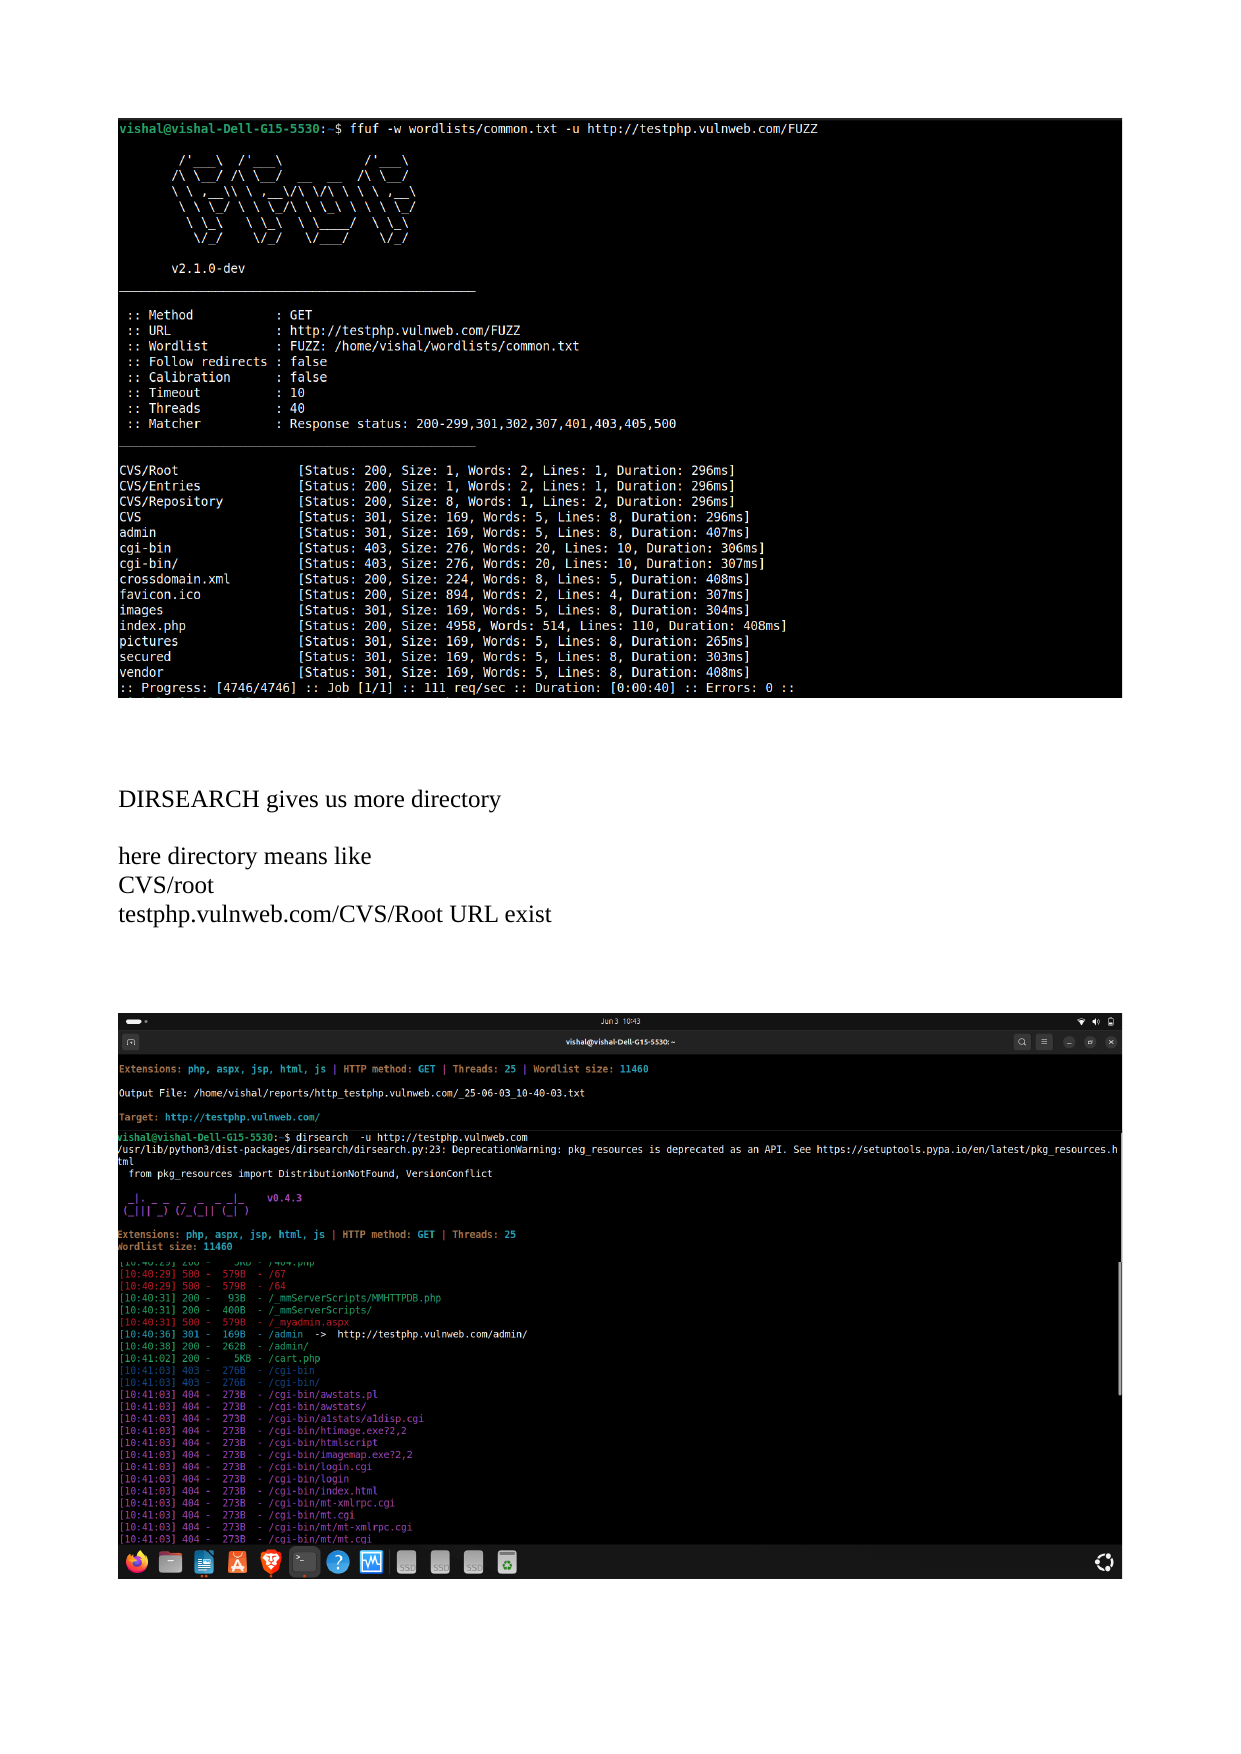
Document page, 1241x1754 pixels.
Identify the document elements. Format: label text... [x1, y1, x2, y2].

text here directory means like [118, 841, 1122, 870]
text CVS/root [118, 870, 1122, 899]
text DIRSEARCH gives us more directory [118, 784, 1122, 813]
text testphp.vulnweb.com/CVS/Root URL exist [118, 899, 1122, 928]
